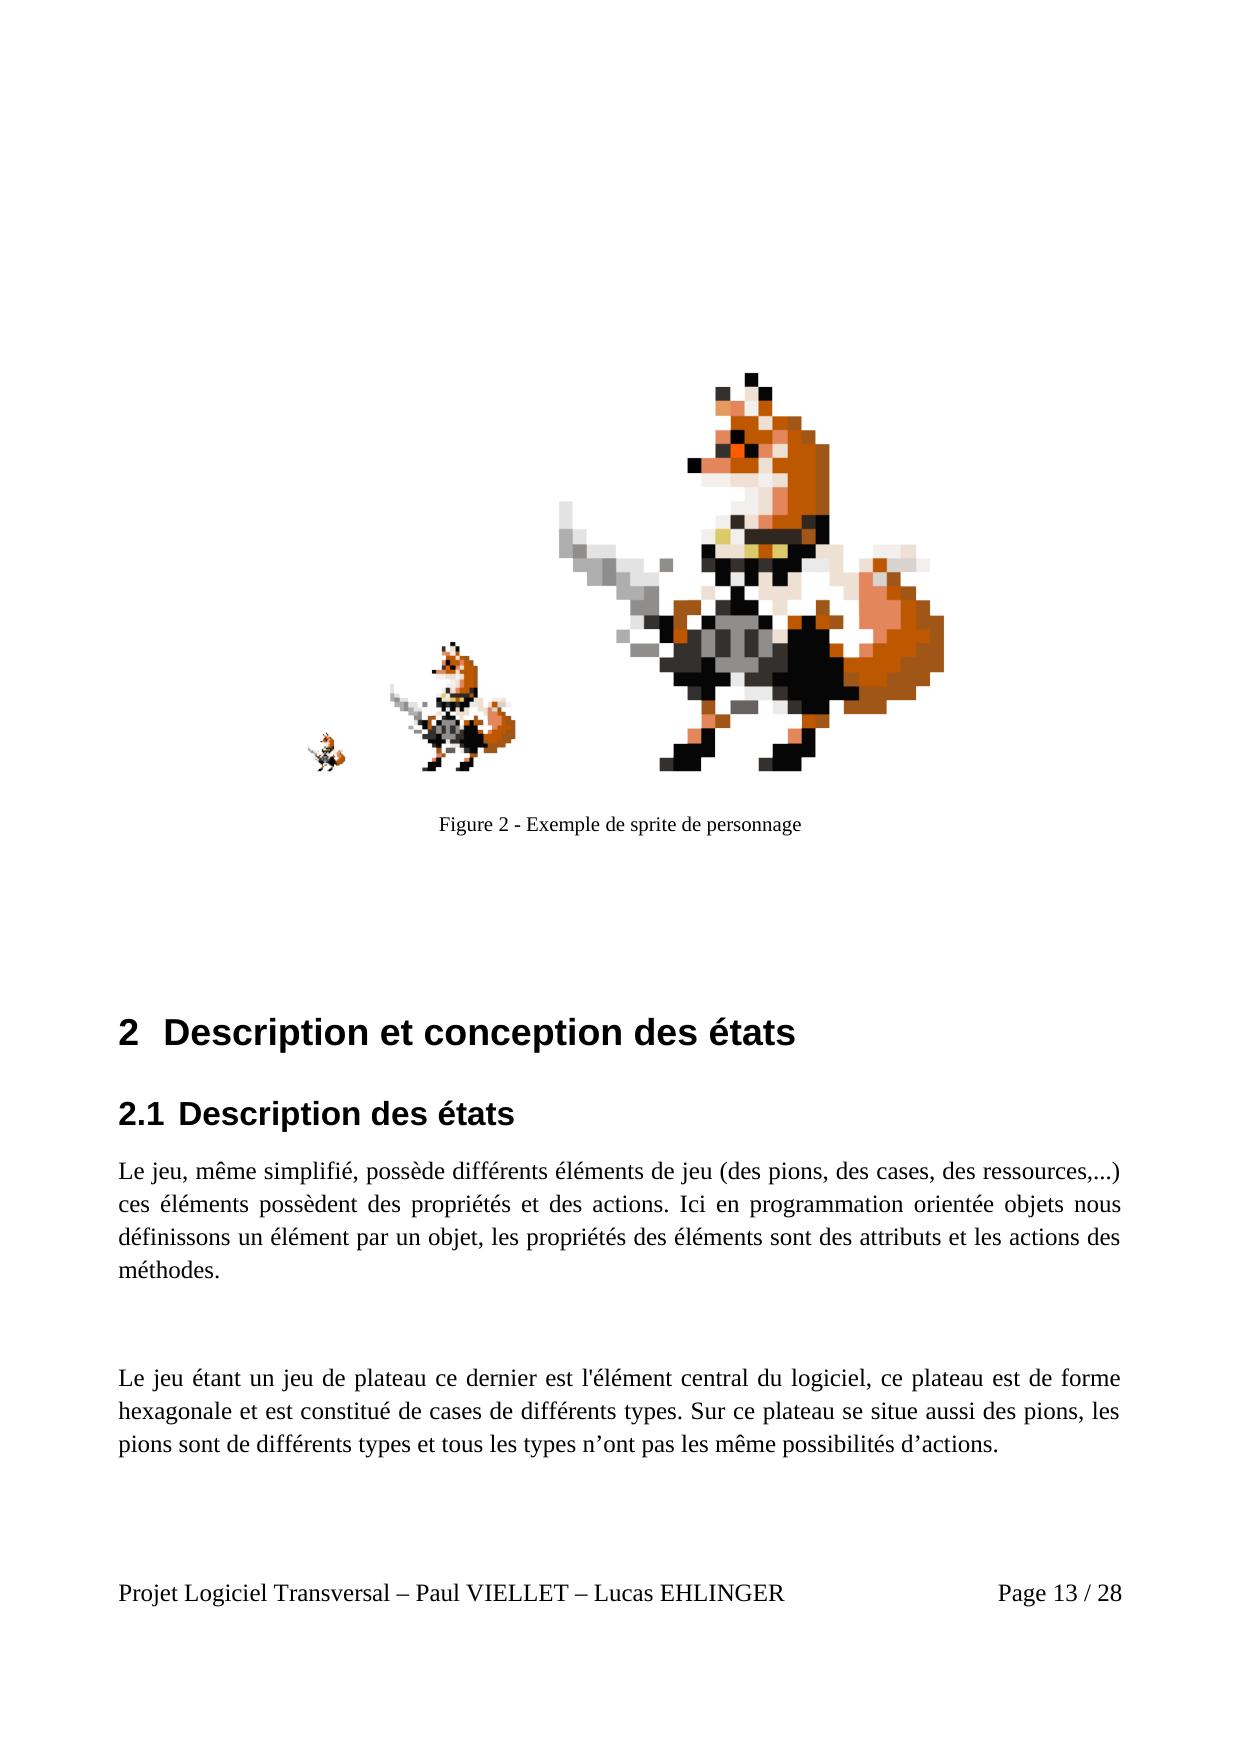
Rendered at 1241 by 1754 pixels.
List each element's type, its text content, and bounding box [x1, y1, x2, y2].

text Le jeu, même simplifié, possède différents éléments de jeu (des pions, des cases, des ressources,...) ces éléments possèdent des propriétés et des actions. Ici en programmation orientée objets nous définissons un élément par un objet, les propriétés des éléments sont des attributs et les actions des méthodes. [118, 1156, 1122, 1284]
subtitle Description et conception des états [118, 1010, 1122, 1053]
text Figure 2 - Exemple de sprite de personnage [118, 812, 1122, 836]
text Le jeu étant un jeu de plateau ce dernier est l'élément central du logiciel, ce plateau est de forme hexagonale et est constitué de cases de différents types. Sur ce plateau se situe aussi des pions, les pions sont de différents types et tous les types n’ont pas les même possibilités d’actions. [118, 1363, 1122, 1458]
subtitle Description des états [118, 1094, 1122, 1133]
picture [118, 118, 1123, 787]
